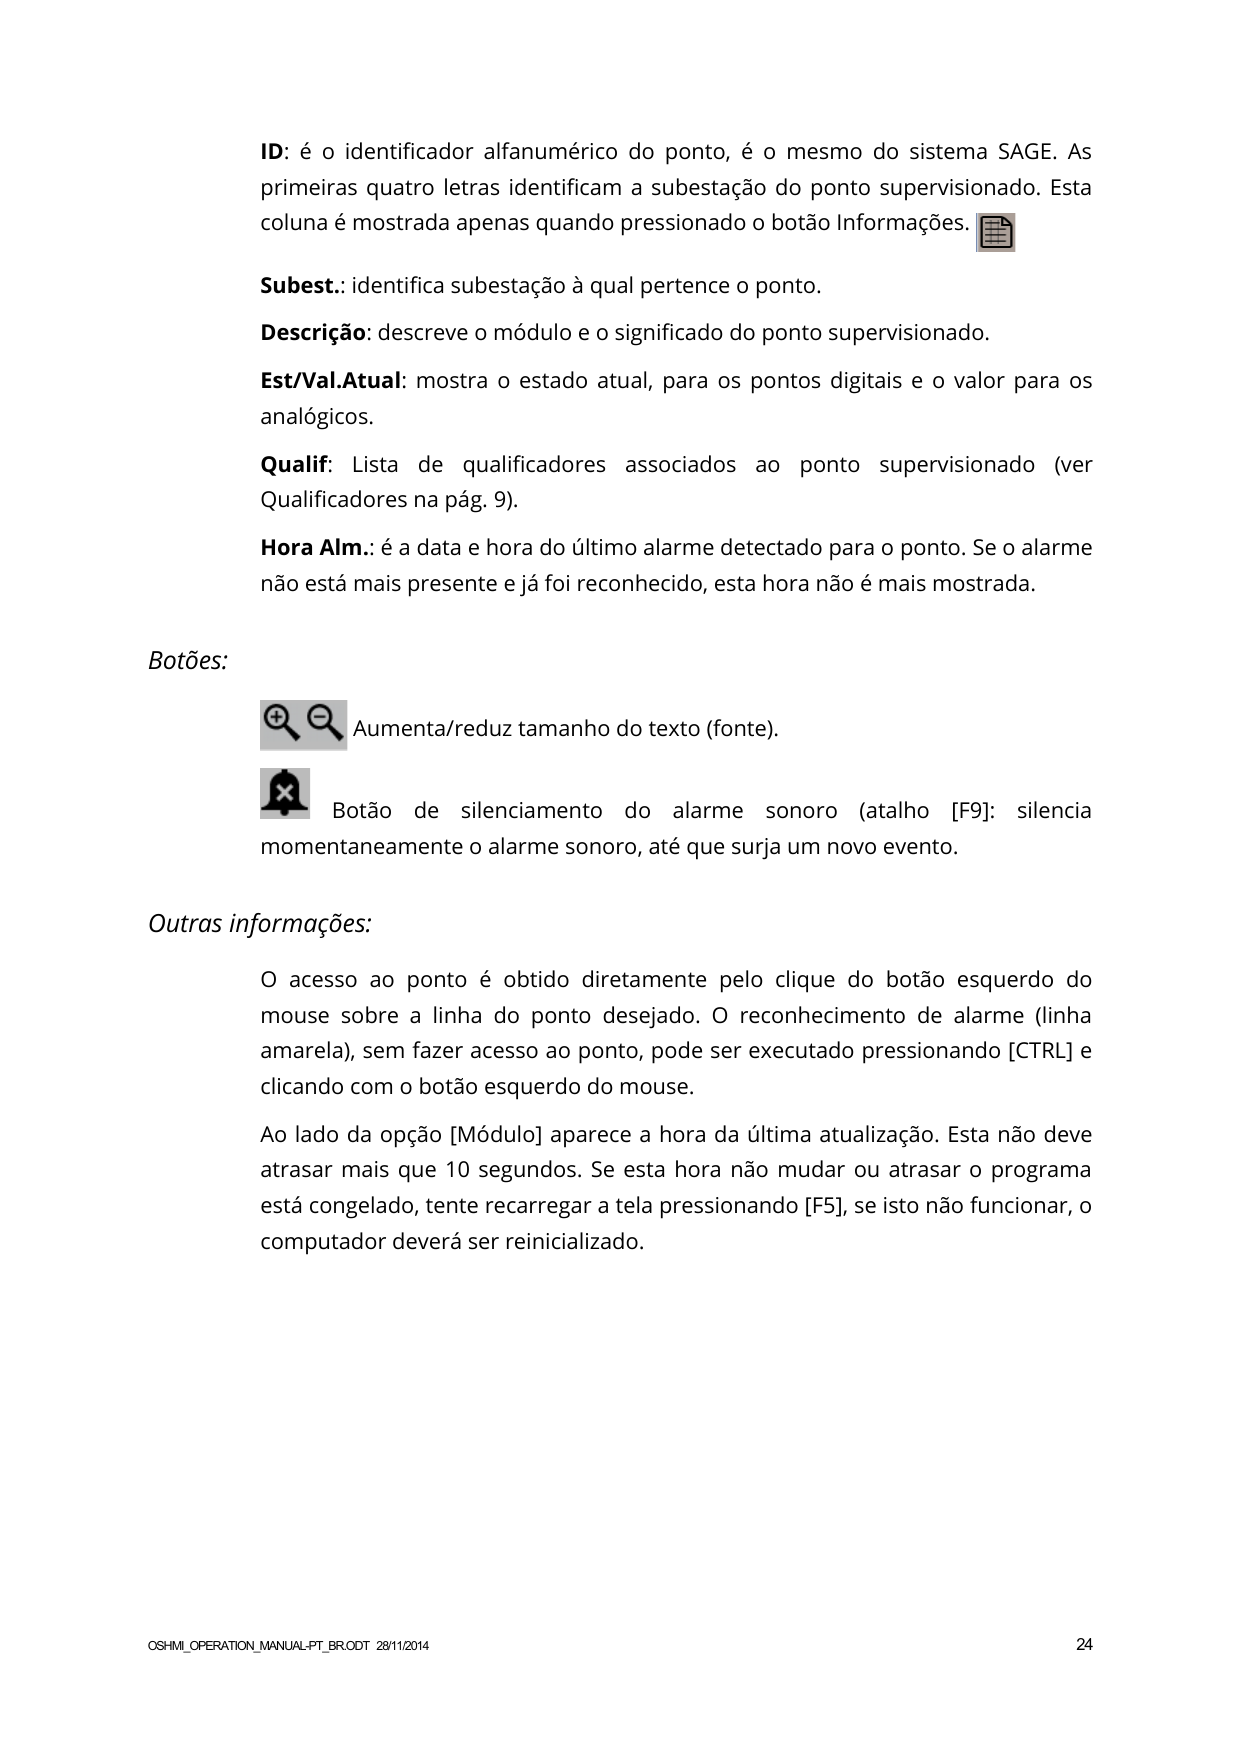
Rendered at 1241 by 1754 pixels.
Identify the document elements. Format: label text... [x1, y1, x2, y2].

picture [260, 700, 348, 751]
text Ao lado da opção [Módulo] aparece a hora da última atualização. Esta não deve atrasar mais que 10 segundos. Se esta hora não mudar ou atrasar o programa está congelado, tente recarregar a tela pressionando [F5], se isto não funcionar, o computador deverá ser reinicializado. [260, 1119, 1093, 1256]
text Qualif: Lista de qualificadores associados ao ponto supervisionado (ver Qualificadores na pág. 9). [260, 448, 1093, 514]
text Hora Alm.: é a data e hora do último alarme detectado para o ponto. Se o alarme não está mais presente e já foi reconhecido, esta hora não é mais mostrada. [260, 532, 1093, 597]
subtitle Botões: [148, 642, 1093, 676]
subtitle Outras informações: [148, 906, 1093, 940]
text Descrição: descreve o módulo e o significado do ponto supervisionado. [260, 317, 1093, 347]
text Botão de silenciamento do alarme sonoro (atalho [F9]: silencia momentaneamente o alarme sonoro, até que surja um novo evento. [260, 769, 1093, 861]
text ID: é o identificador alfanumérico do ponto, é o mesmo do sistema SAGE. As primeiras quatro letras identificam a subestação do ponto supervisionado. Esta coluna é mostrada apenas quando pressionado o botão Informações. [260, 136, 1093, 252]
text Aumenta/reduz tamanho do texto (fonte). [348, 700, 1093, 751]
picture [260, 768, 311, 819]
picture [976, 213, 1016, 252]
text Est/Val.Atual: mostra o estado atual, para os pontos digitais e o valor para os analógicos. [260, 365, 1093, 431]
text Subest.: identifica subestação à qual pertence o ponto. [260, 270, 1093, 299]
text O acesso ao ponto é obtido diretamente pelo clique do botão esquerdo do mouse sobre a linha do ponto desejado. O reconhecimento de alarme (linha amarela), sem fazer acesso ao ponto, pode ser executado pressionando [CTRL] e clicando com o botão esquerdo do mouse. [260, 964, 1093, 1101]
